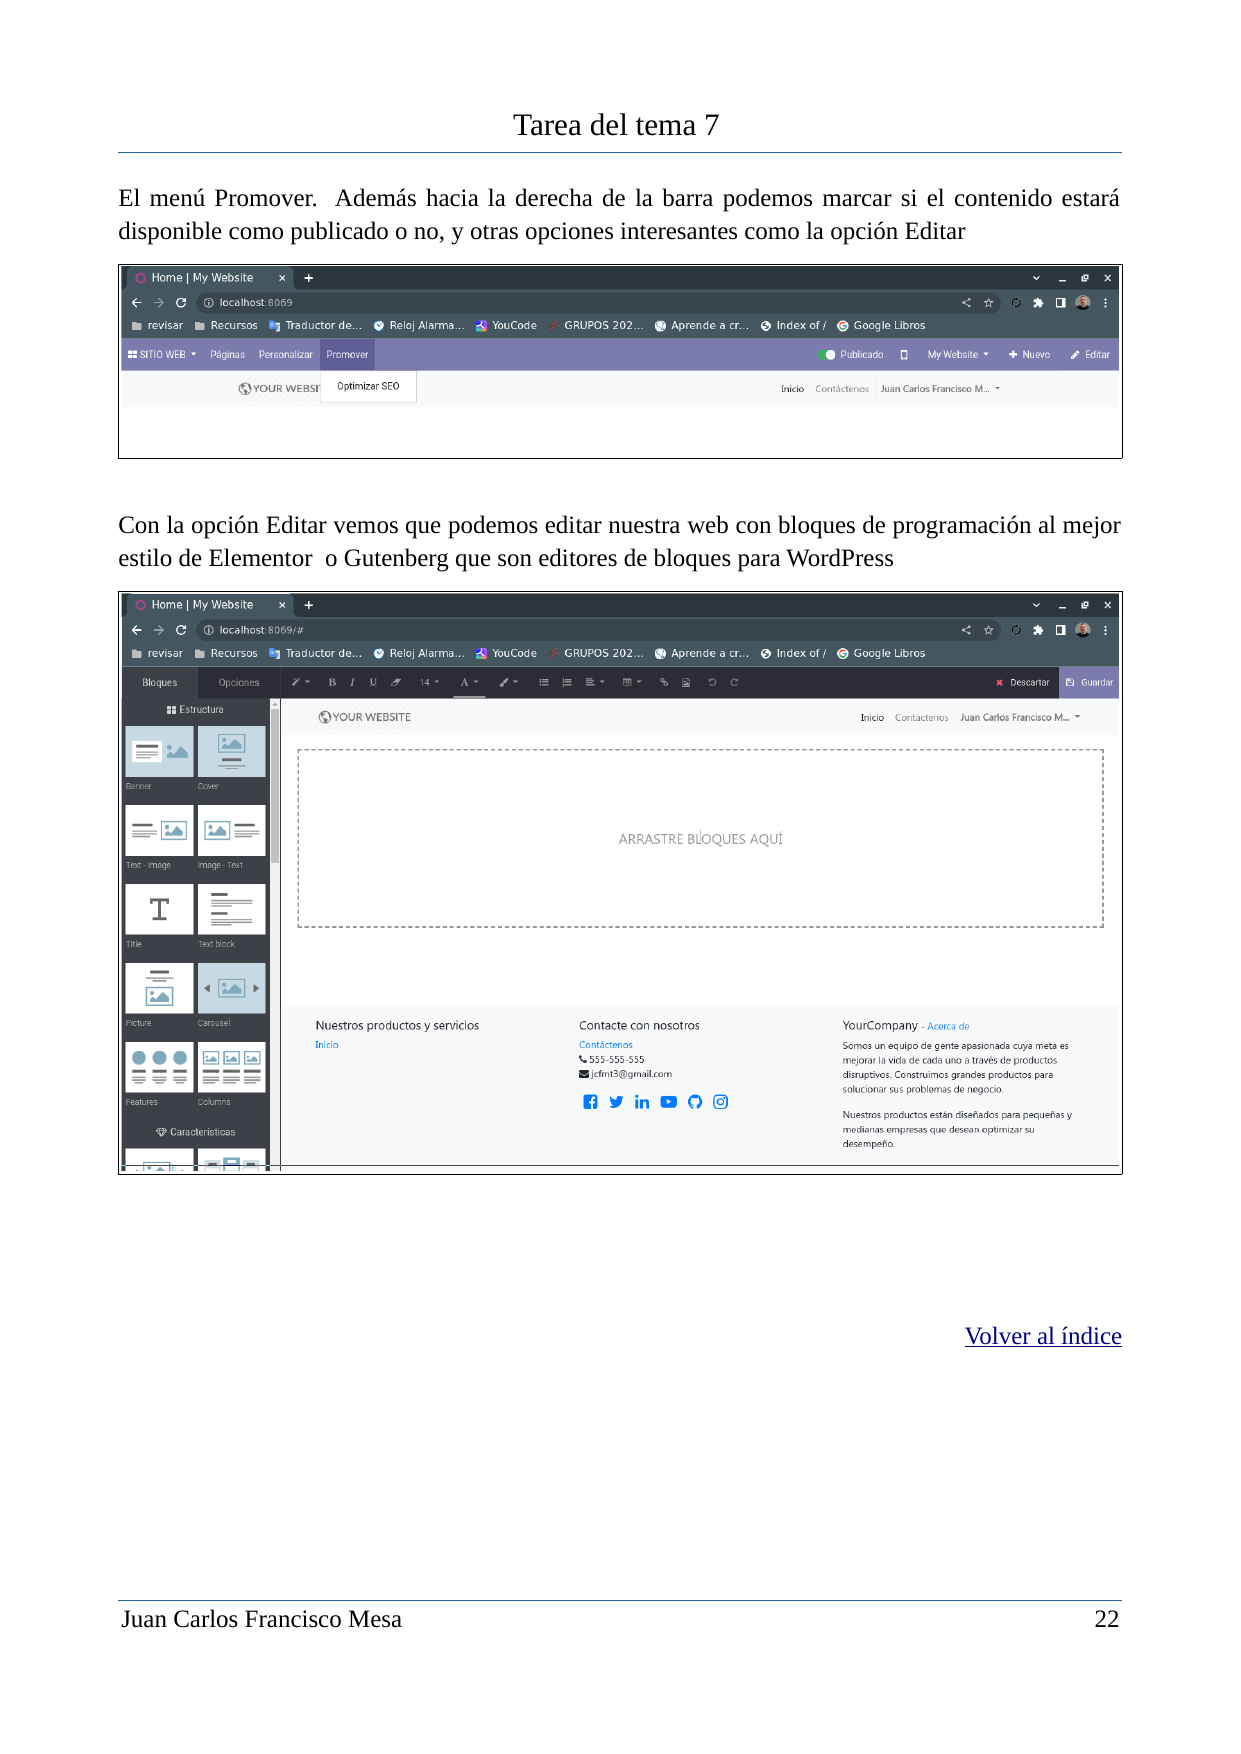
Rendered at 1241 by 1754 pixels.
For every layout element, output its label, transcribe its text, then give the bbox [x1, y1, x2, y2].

picture [121, 593, 1119, 1171]
picture [121, 266, 1119, 455]
text Volver al índice [118, 1321, 1122, 1349]
text El menú Promover. Además hacia la derecha de la barra podemos marcar si el contenido estará disponible como publicado o no, y otras opciones interesantes como la opción Editar [118, 183, 1122, 244]
text Con la opción Editar vemos que podemos editar nuestra web con bloques de programación al mejor estilo de Elementor o Gutenberg que son editores de bloques para WordPress [118, 510, 1122, 572]
